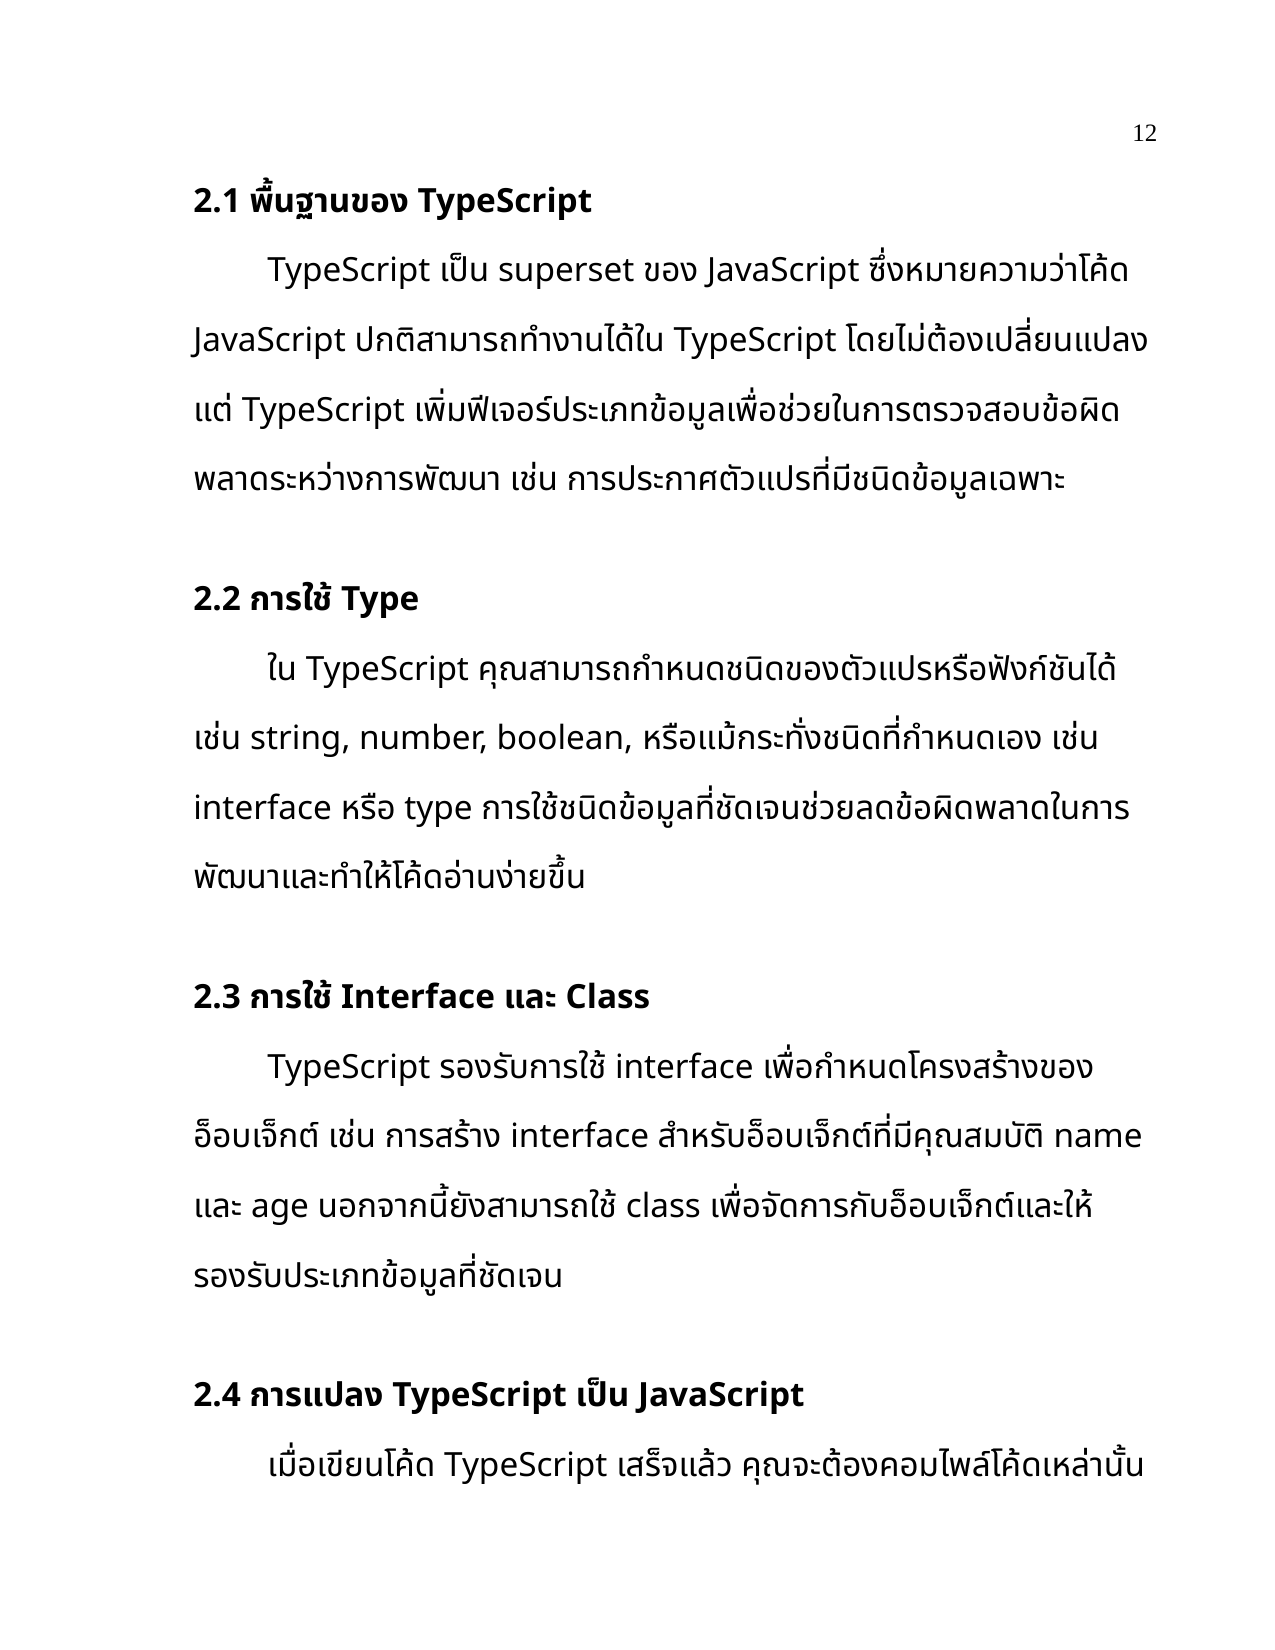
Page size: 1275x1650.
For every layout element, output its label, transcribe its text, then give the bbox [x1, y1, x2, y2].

text 2.2 การใช้ Type ใน TypeScript คุณสามารถกำหนดชนิดของตัวแปรหรือฟังก์ชันได้ เช่น string, number, boolean, หรือแม้กระทั่งชนิดที่กำหนดเอง เช่น interface หรือ type การใช้ชนิดข้อมูลที่ชัดเจนช่วยลดข้อผิดพลาดในการพัฒนาและทำให้โค้ดอ่านง่ายขึ้น [193, 574, 1157, 904]
text 2.1 พื้นฐานของ TypeScript TypeScript เป็น superset ของ JavaScript ซึ่งหมายความว่าโค้ด JavaScript ปกติสามารถทำงานได้ใน TypeScript โดยไม่ต้องเปลี่ยนแปลง แต่ TypeScript เพิ่มฟีเจอร์ประเภทข้อมูลเพื่อช่วยในการตรวจสอบข้อผิดพลาดระหว่างการพัฒนา เช่น การประกาศตัวแปรที่มีชนิดข้อมูลเฉพาะ [193, 176, 1157, 506]
text 2.3 การใช้ Interface และ Class TypeScript รองรับการใช้ interface เพื่อกำหนดโครงสร้างของอ็อบเจ็กต์ เช่น การสร้าง interface สำหรับอ็อบเจ็กต์ที่มีคุณสมบัติ name และ age นอกจากนี้ยังสามารถใช้ class เพื่อจัดการกับอ็อบเจ็กต์และให้รองรับประเภทข้อมูลที่ชัดเจน [193, 973, 1157, 1302]
text 2.4 การแปลง TypeScript เป็น JavaScript เมื่อเขียนโค้ด TypeScript เสร็จแล้ว คุณจะต้องคอมไพล์โค้ดเหล่านั้น [193, 1371, 1157, 1491]
